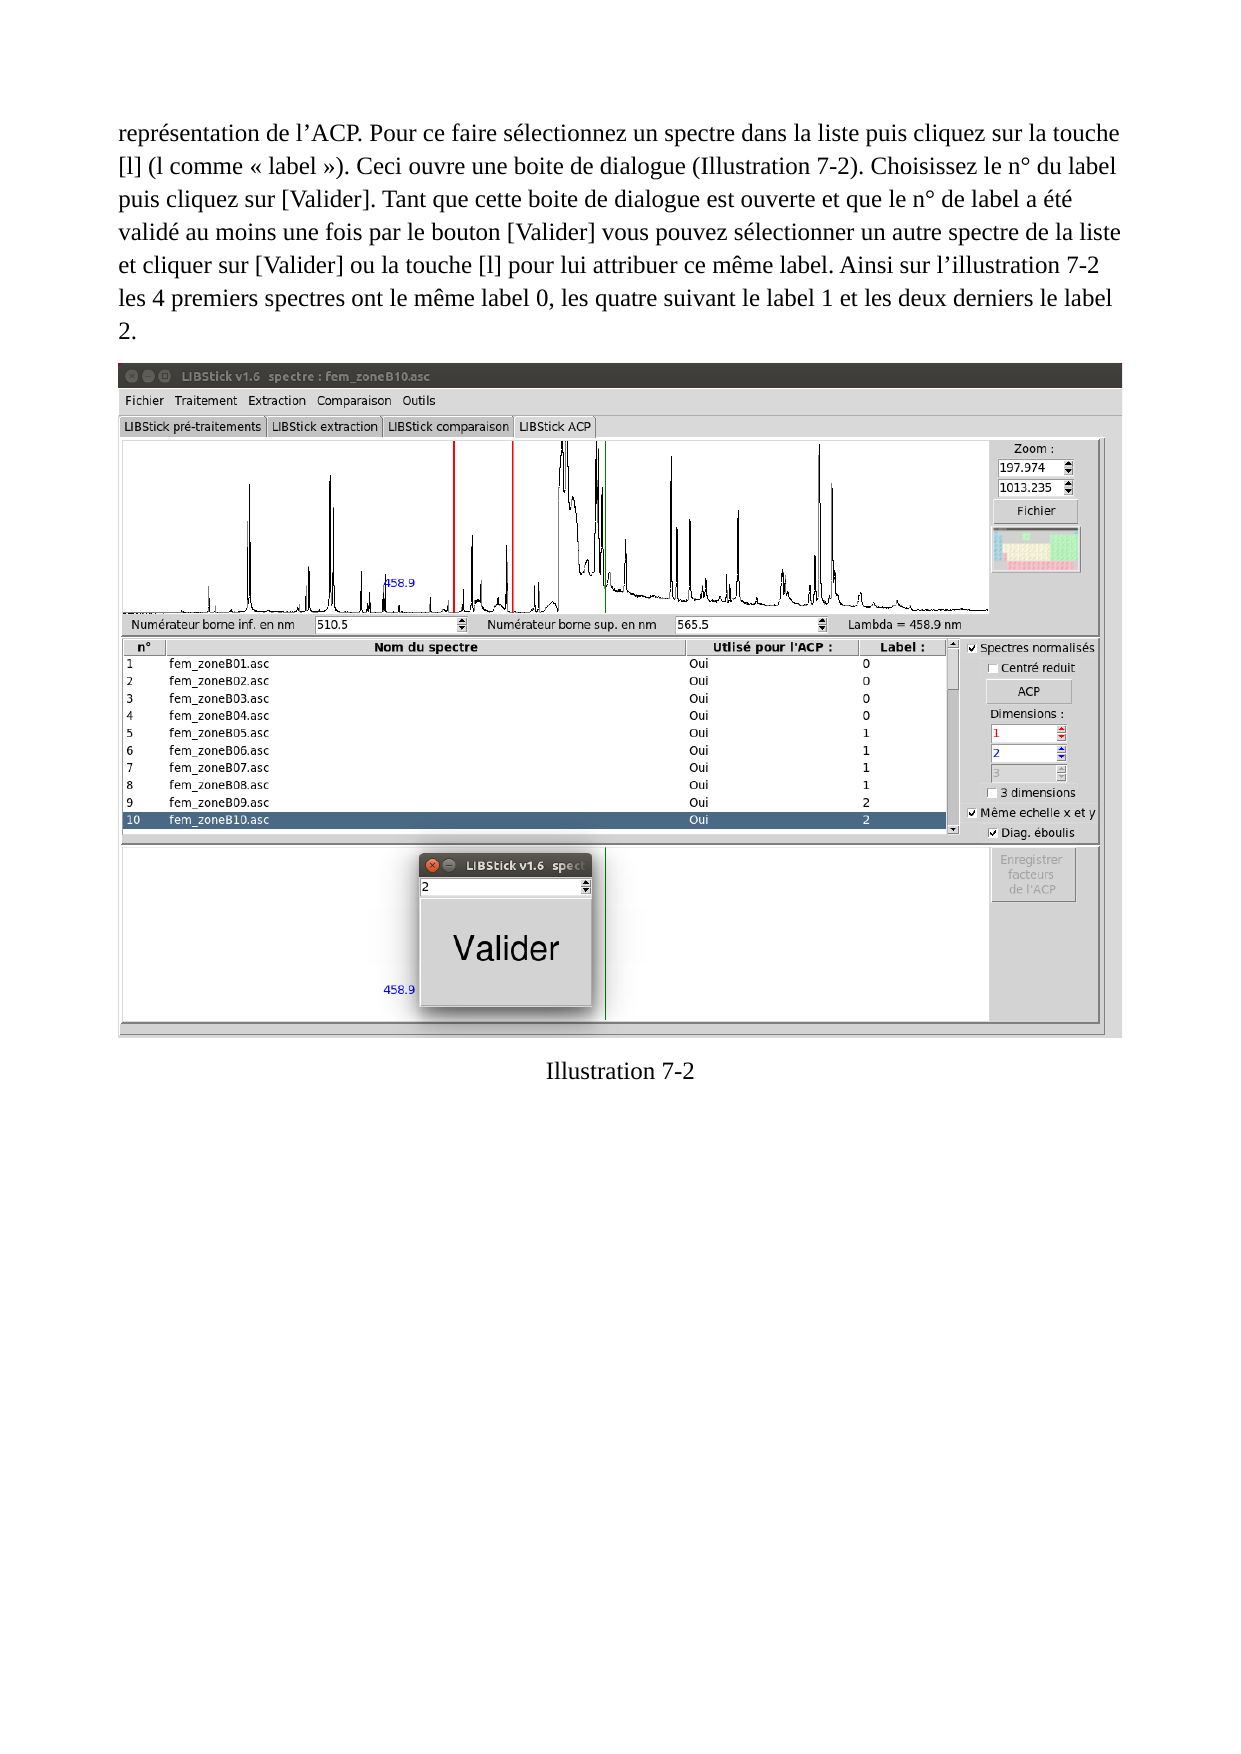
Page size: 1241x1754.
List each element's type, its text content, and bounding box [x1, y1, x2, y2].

text représentation de l’ACP. Pour ce faire sélectionnez un spectre dans la liste puis cliquez sur la touche [l] (l comme « label »). Ceci ouvre une boite de dialogue (Illustration 7-2). Choisissez le n° du label puis cliquez sur [Valider]. Tant que cette boite de dialogue est ouverte et que le n° de label a été validé au moins une fois par le bouton [Valider] vous pouvez sélectionner un autre spectre de la liste et cliquer sur [Valider] ou la touche [l] pour lui attribuer ce même label. Ainsi sur l’illustration 7-2 les 4 premiers spectres ont le même label 0, les quatre suivant le label 1 et les deux derniers le label 2. [118, 118, 1122, 345]
picture [118, 363, 1123, 1038]
text Illustration 7-2 [118, 1056, 1122, 1085]
